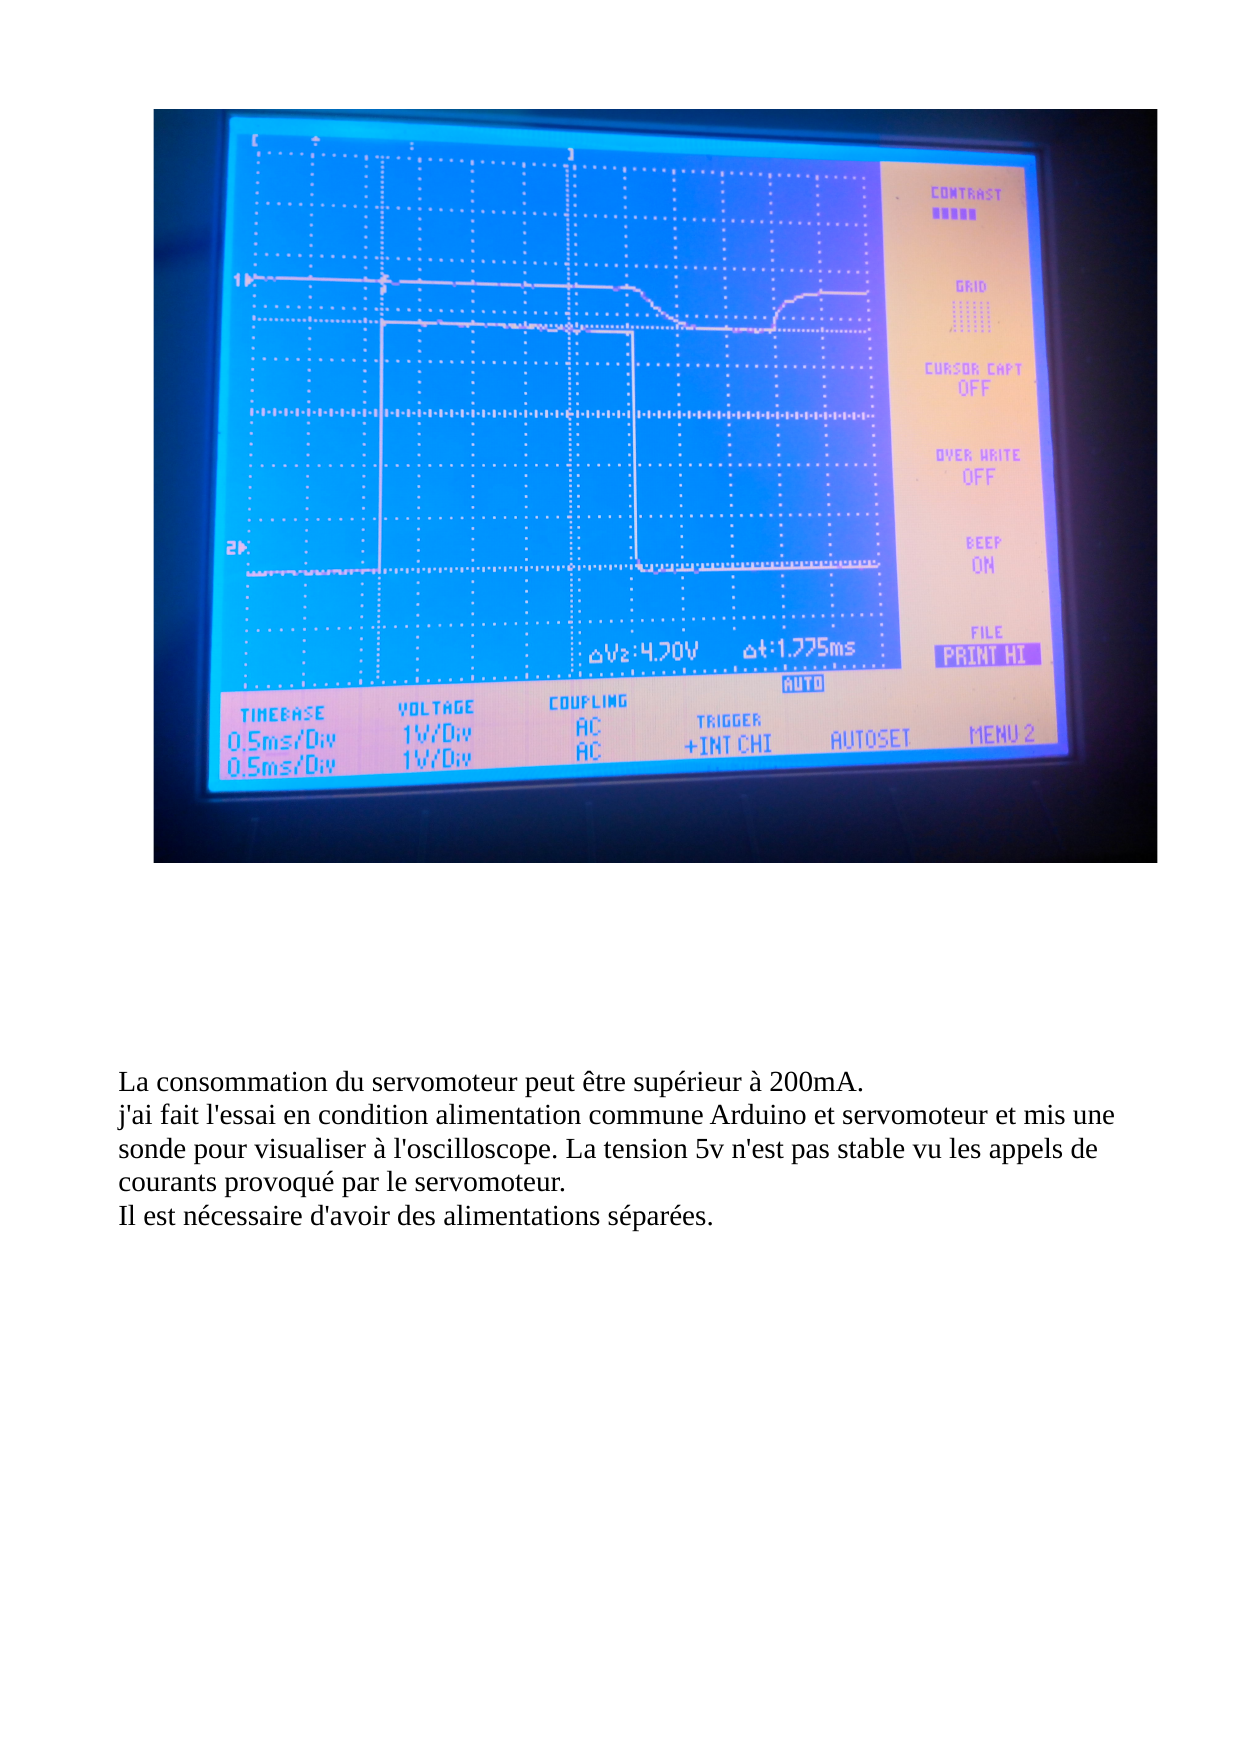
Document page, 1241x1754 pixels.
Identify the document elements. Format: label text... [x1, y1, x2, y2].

text j'ai fait l'essai en condition alimentation commune Arduino et servomoteur et mis une sonde pour visualiser à l'oscilloscope. La tension 5v n'est pas stable vu les appels de courants provoqué par le servomoteur. [118, 1097, 1122, 1198]
text Il est nécessaire d'avoir des alimentations séparées. [118, 1198, 1122, 1232]
text La consommation du servomoteur peut être supérieur à 200mA. [118, 1064, 1122, 1097]
picture [153, 109, 1158, 863]
